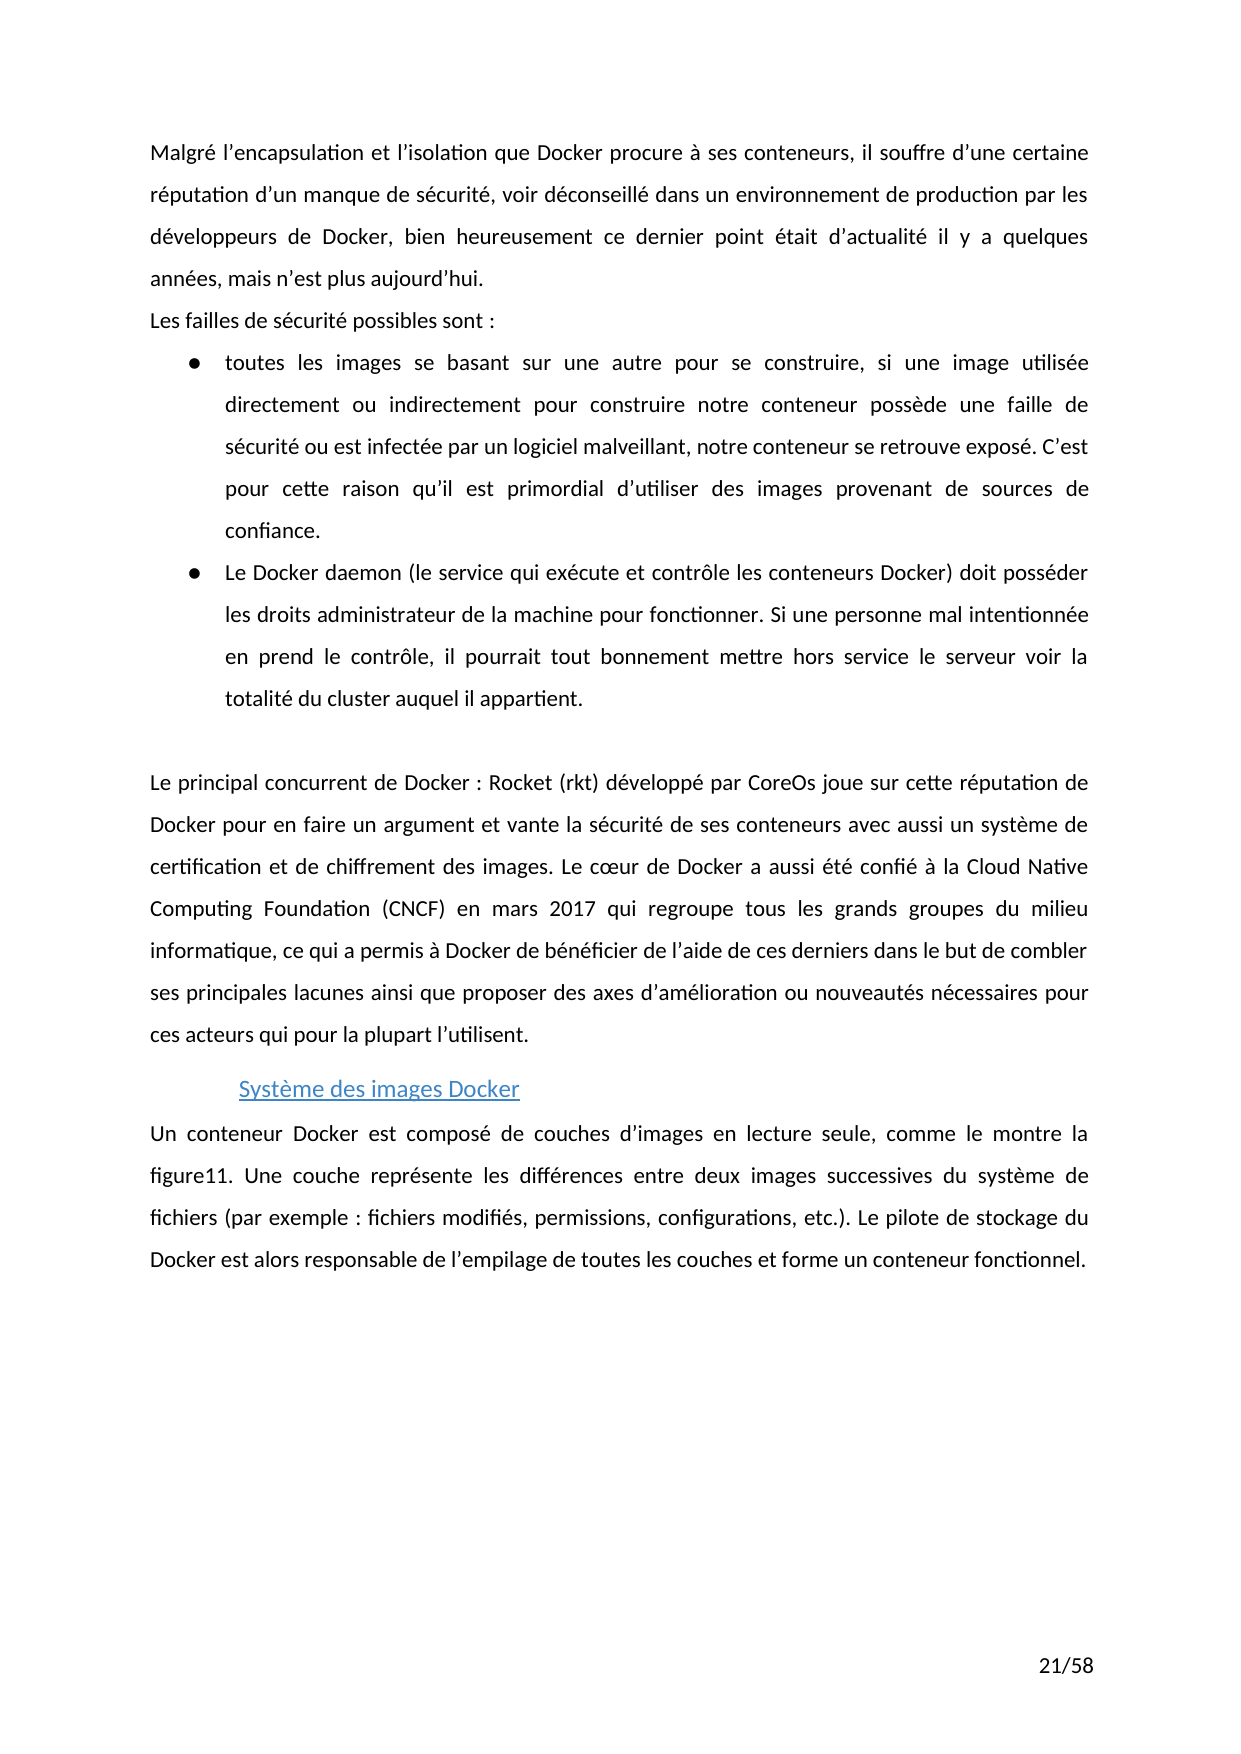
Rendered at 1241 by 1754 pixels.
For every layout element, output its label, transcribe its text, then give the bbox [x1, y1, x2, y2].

text Malgré l’encapsulation et l’isolation que Docker procure à ses conteneurs, il souffre d’une certaine réputation d’un manque de sécurité, voir déconseillé dans un environnement de production par les développeurs de Docker, bien heureusement ce dernier point était d’actualité il y a quelques années, mais n’est plus aujourd’hui. [150, 138, 1090, 292]
text Un conteneur Docker est composé de couches d’images en lecture seule, comme le montre la figure11. Une couche représente les différences entre deux images successives du système de fichiers (par exemple : fichiers modifiés, permissions, configurations, etc.). Le pilote de stockage du Docker est alors responsable de l’empilage de toutes les couches et forme un conteneur fonctionnel. [150, 1119, 1090, 1273]
list toutes les images se basant sur une autre pour se construire, si une image utilisée directement ou indirectement pour construire notre conteneur possède une faille de sécurité ou est infectée par un logiciel malveillant, notre conteneur se retrouve exposé. C’est pour cette raison qu’il est primordial d’utiliser des images provenant de sources de confiance. [187, 348, 1090, 544]
text Les failles de sécurité possibles sont : [150, 306, 1090, 334]
subtitle Système des images Docker [238, 1073, 1090, 1104]
list Le Docker daemon (le service qui exécute et contrôle les conteneurs Docker) doit posséder les droits administrateur de la machine pour fonctionner. Si une personne mal intentionnée en prend le contrôle, il pourrait tout bonnement mettre hors service le serveur voir la totalité du cluster auquel il appartient. [187, 558, 1090, 712]
text Le principal concurrent de Docker : Rocket (rkt) développé par CoreOs joue sur cette réputation de Docker pour en faire un argument et vante la sécurité de ses conteneurs avec aussi un système de certification et de chiffrement des images. Le cœur de Docker a aussi été confié à la Cloud Native Computing Foundation (CNCF) en mars 2017 qui regroupe tous les grands groupes du milieu informatique, ce qui a permis à Docker de bénéficier de l’aide de ces derniers dans le but de combler ses principales lacunes ainsi que proposer des axes d’amélioration ou nouveautés nécessaires pour ces acteurs qui pour la plupart l’utilisent. [150, 768, 1090, 1048]
